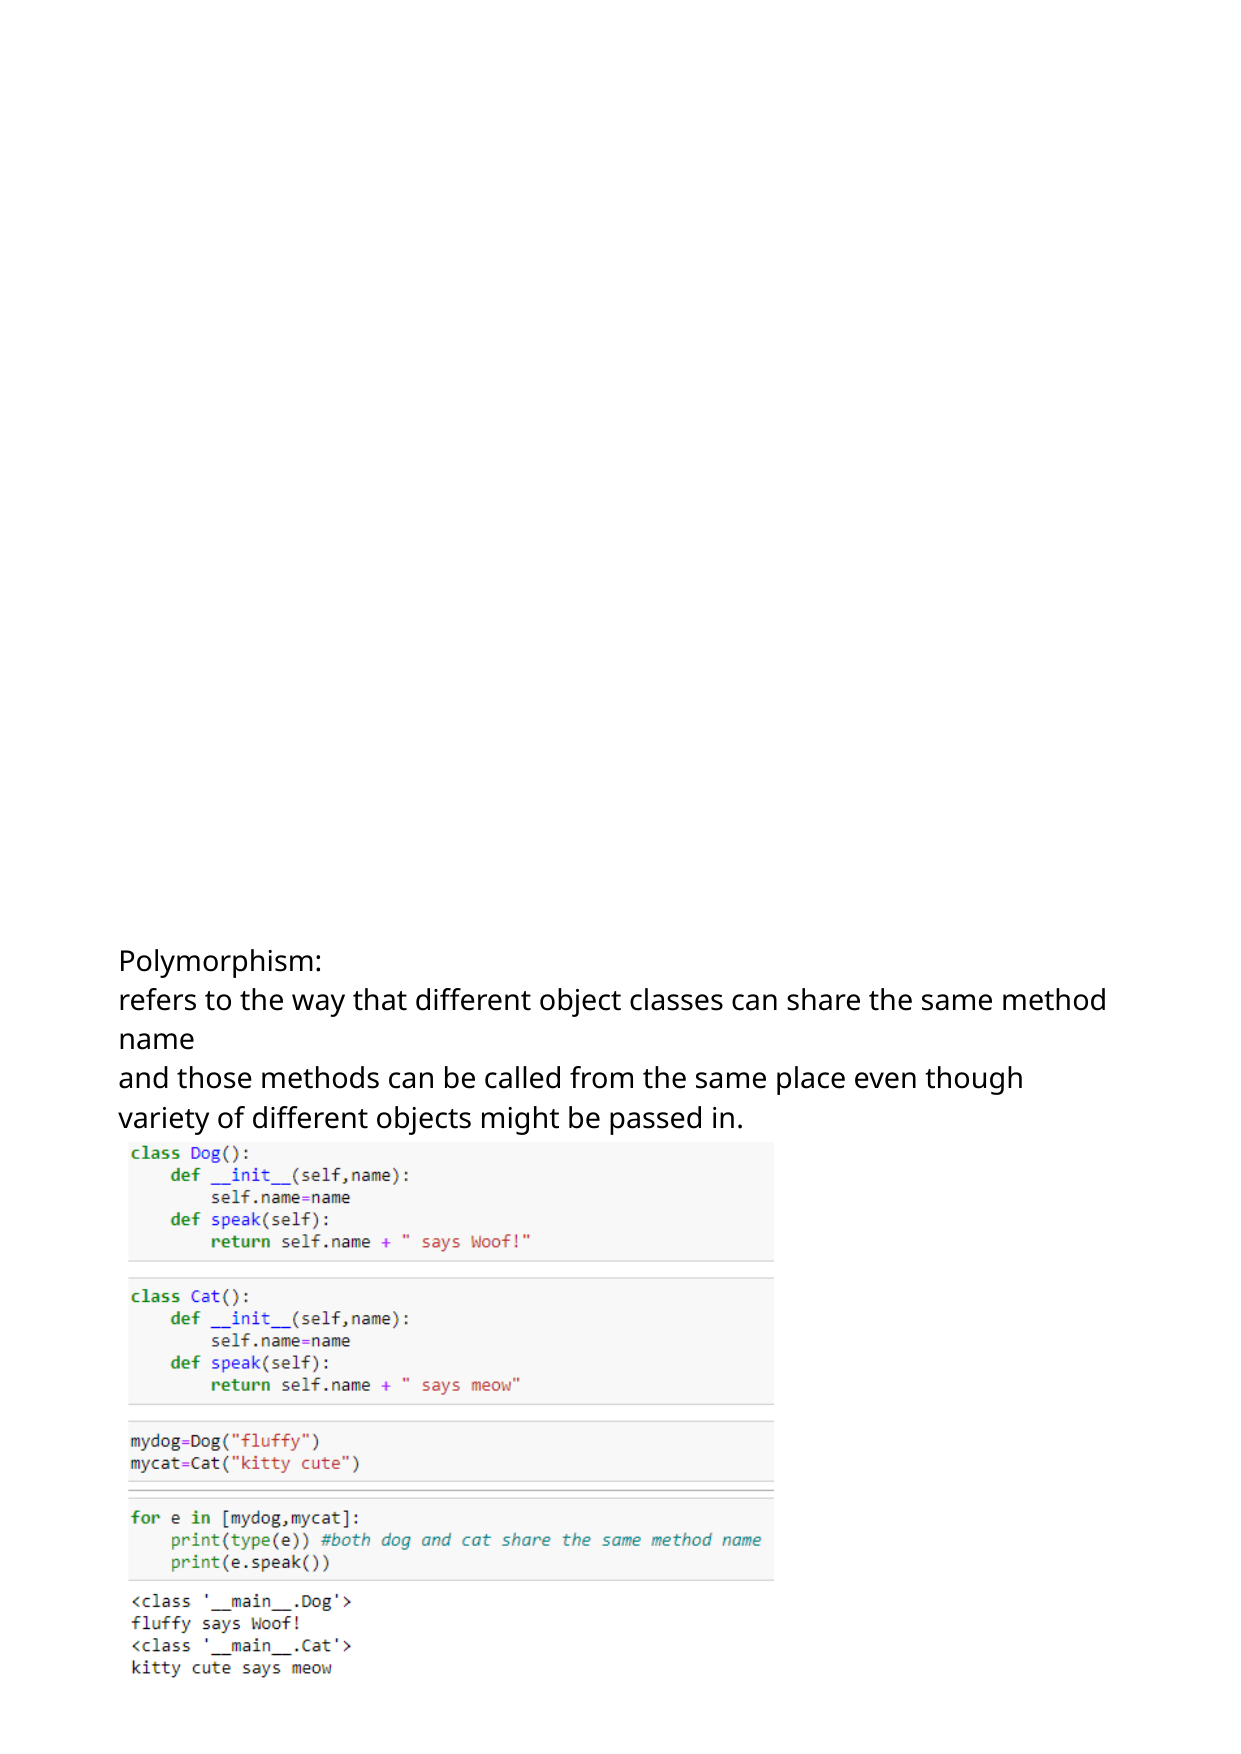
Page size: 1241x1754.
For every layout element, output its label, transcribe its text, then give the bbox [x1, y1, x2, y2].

text refers to the way that different object classes can share the same method name [118, 980, 1122, 1058]
picture [128, 1142, 774, 1684]
text Polymorphism: [118, 941, 1122, 980]
text and those methods can be called from the same place even though variety of different objects might be passed in. [118, 1058, 1122, 1136]
